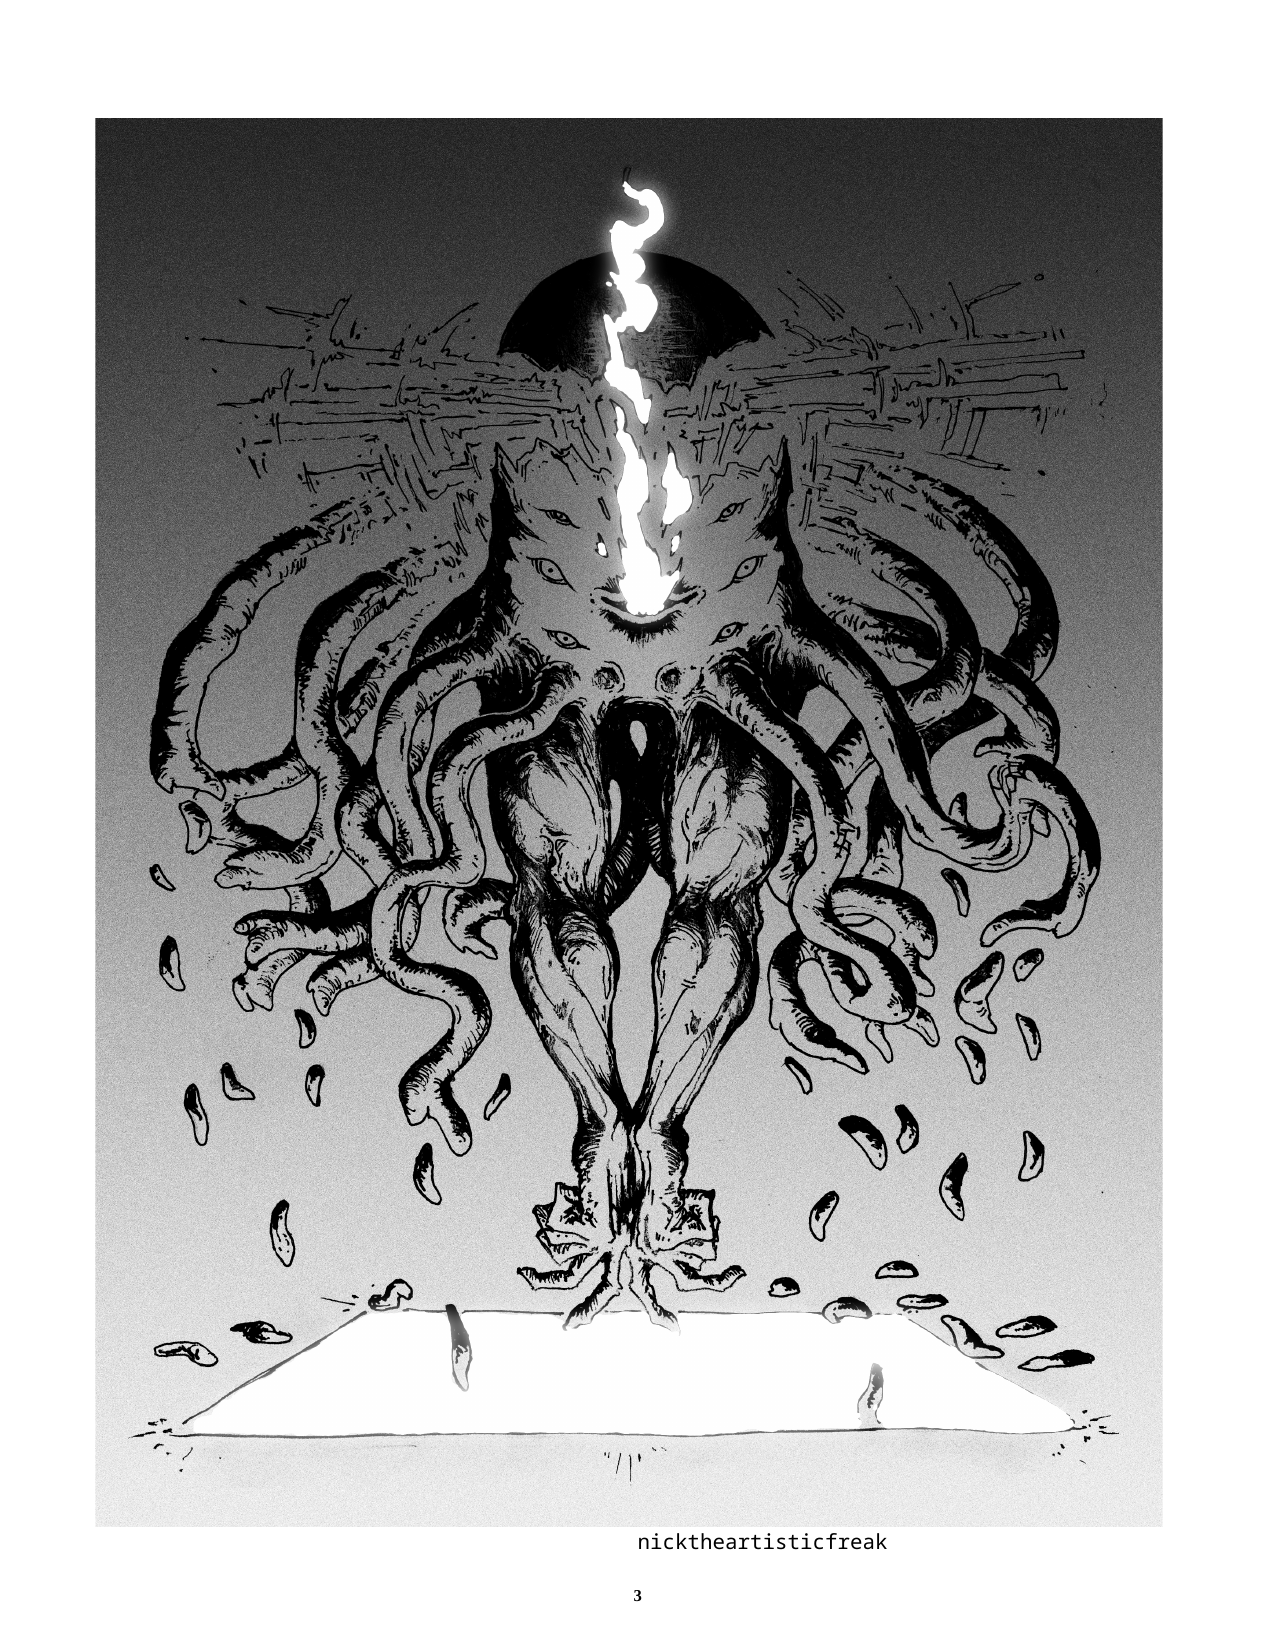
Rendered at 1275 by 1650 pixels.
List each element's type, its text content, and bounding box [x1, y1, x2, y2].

text nicktheartisticfreak [637, 118, 1245, 1556]
picture [95, 118, 1163, 1527]
